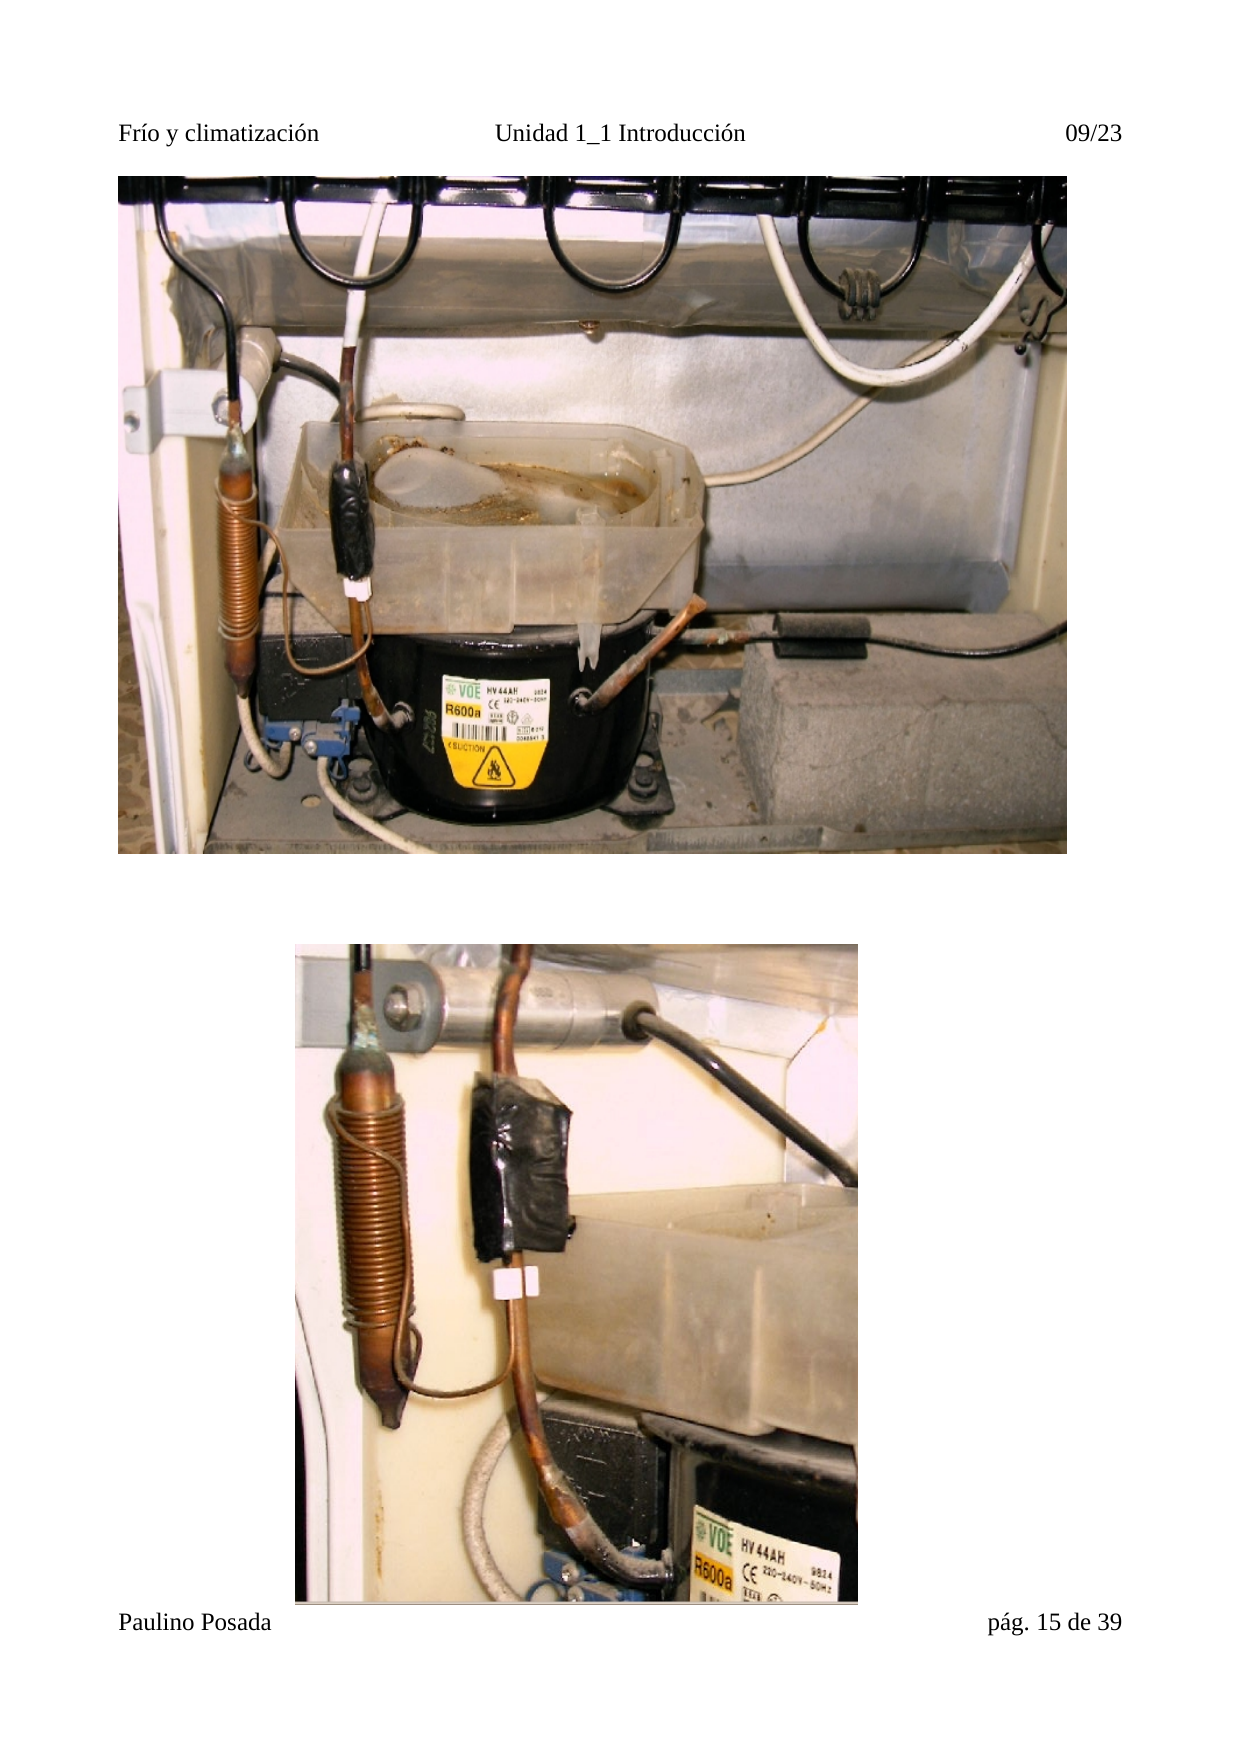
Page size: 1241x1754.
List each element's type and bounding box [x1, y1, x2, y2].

picture [118, 176, 1067, 854]
picture [295, 944, 858, 1605]
